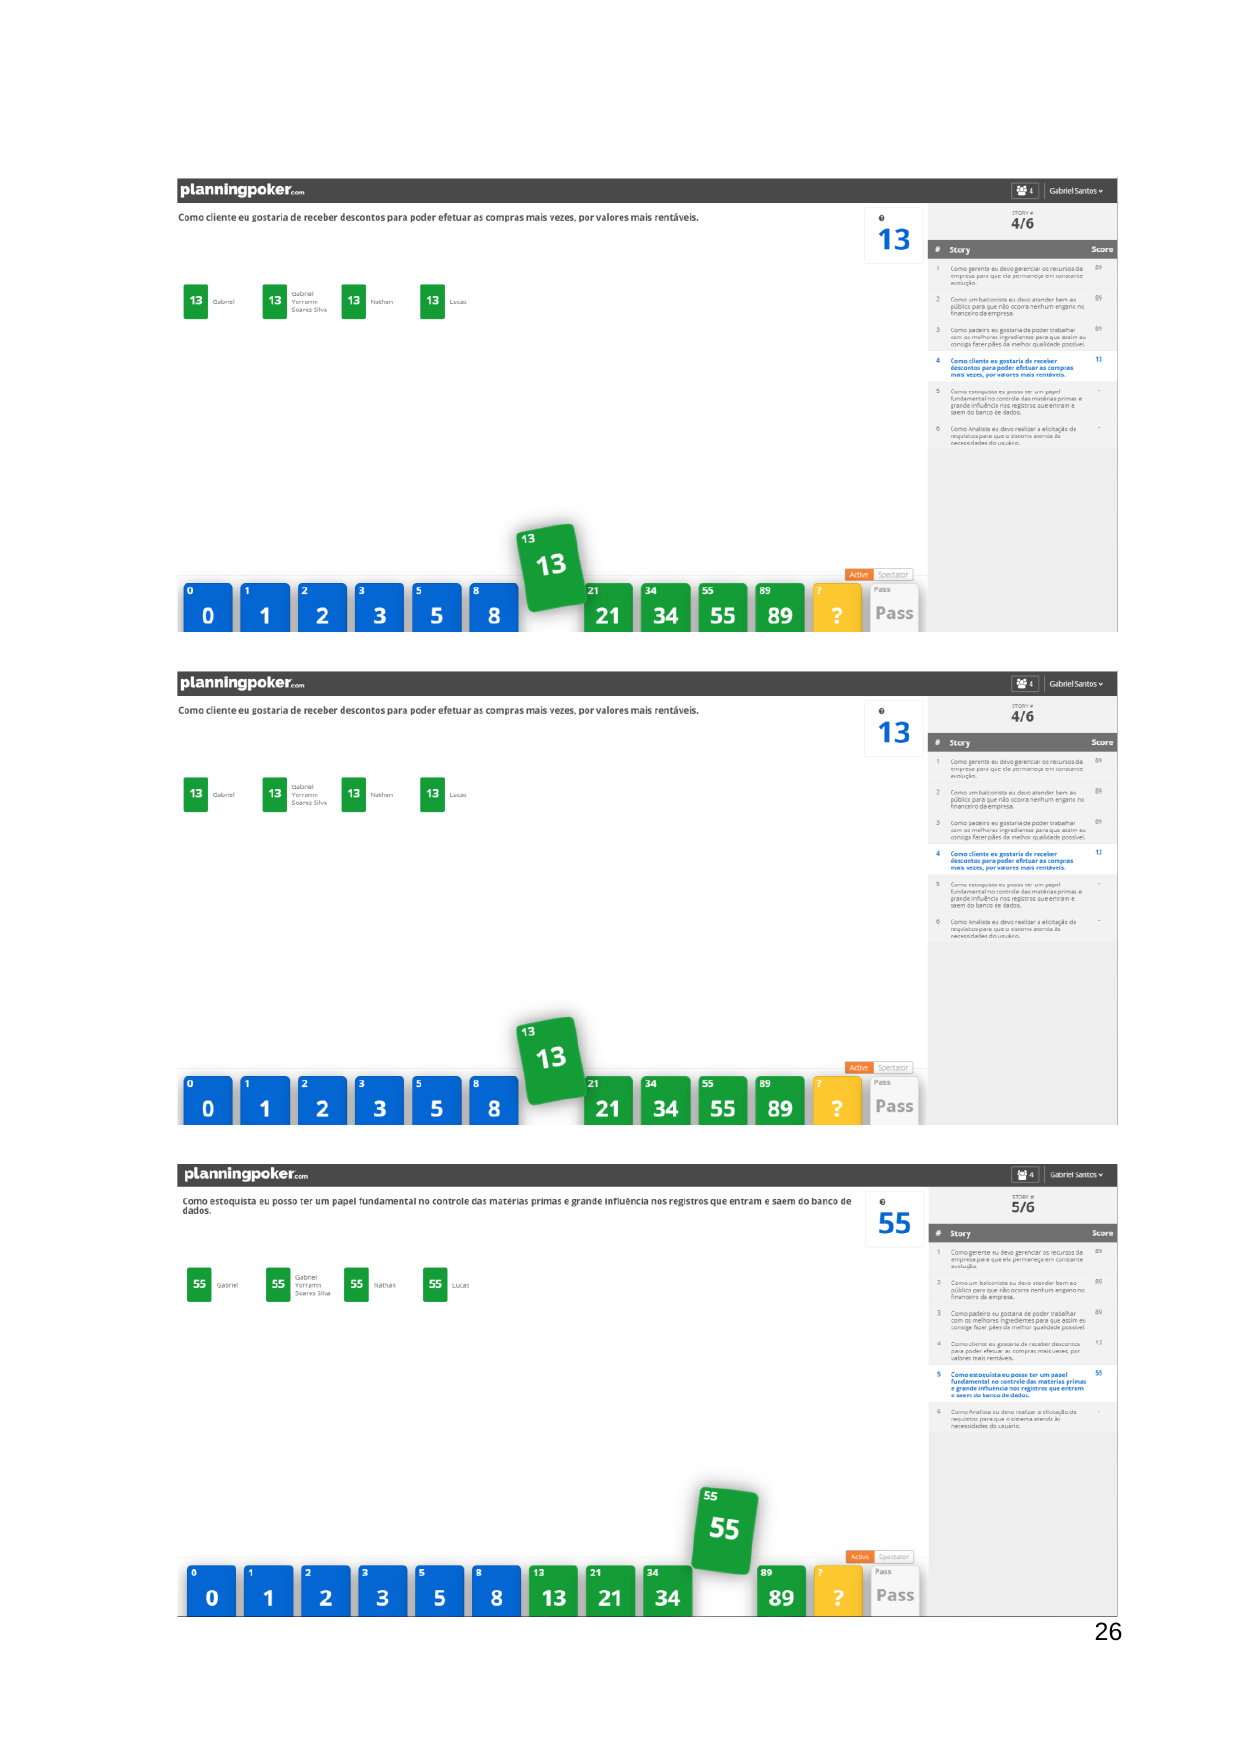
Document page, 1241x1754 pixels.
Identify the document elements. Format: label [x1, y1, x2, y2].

picture [177, 1164, 1118, 1617]
picture [177, 670, 1118, 1125]
picture [177, 177, 1118, 632]
